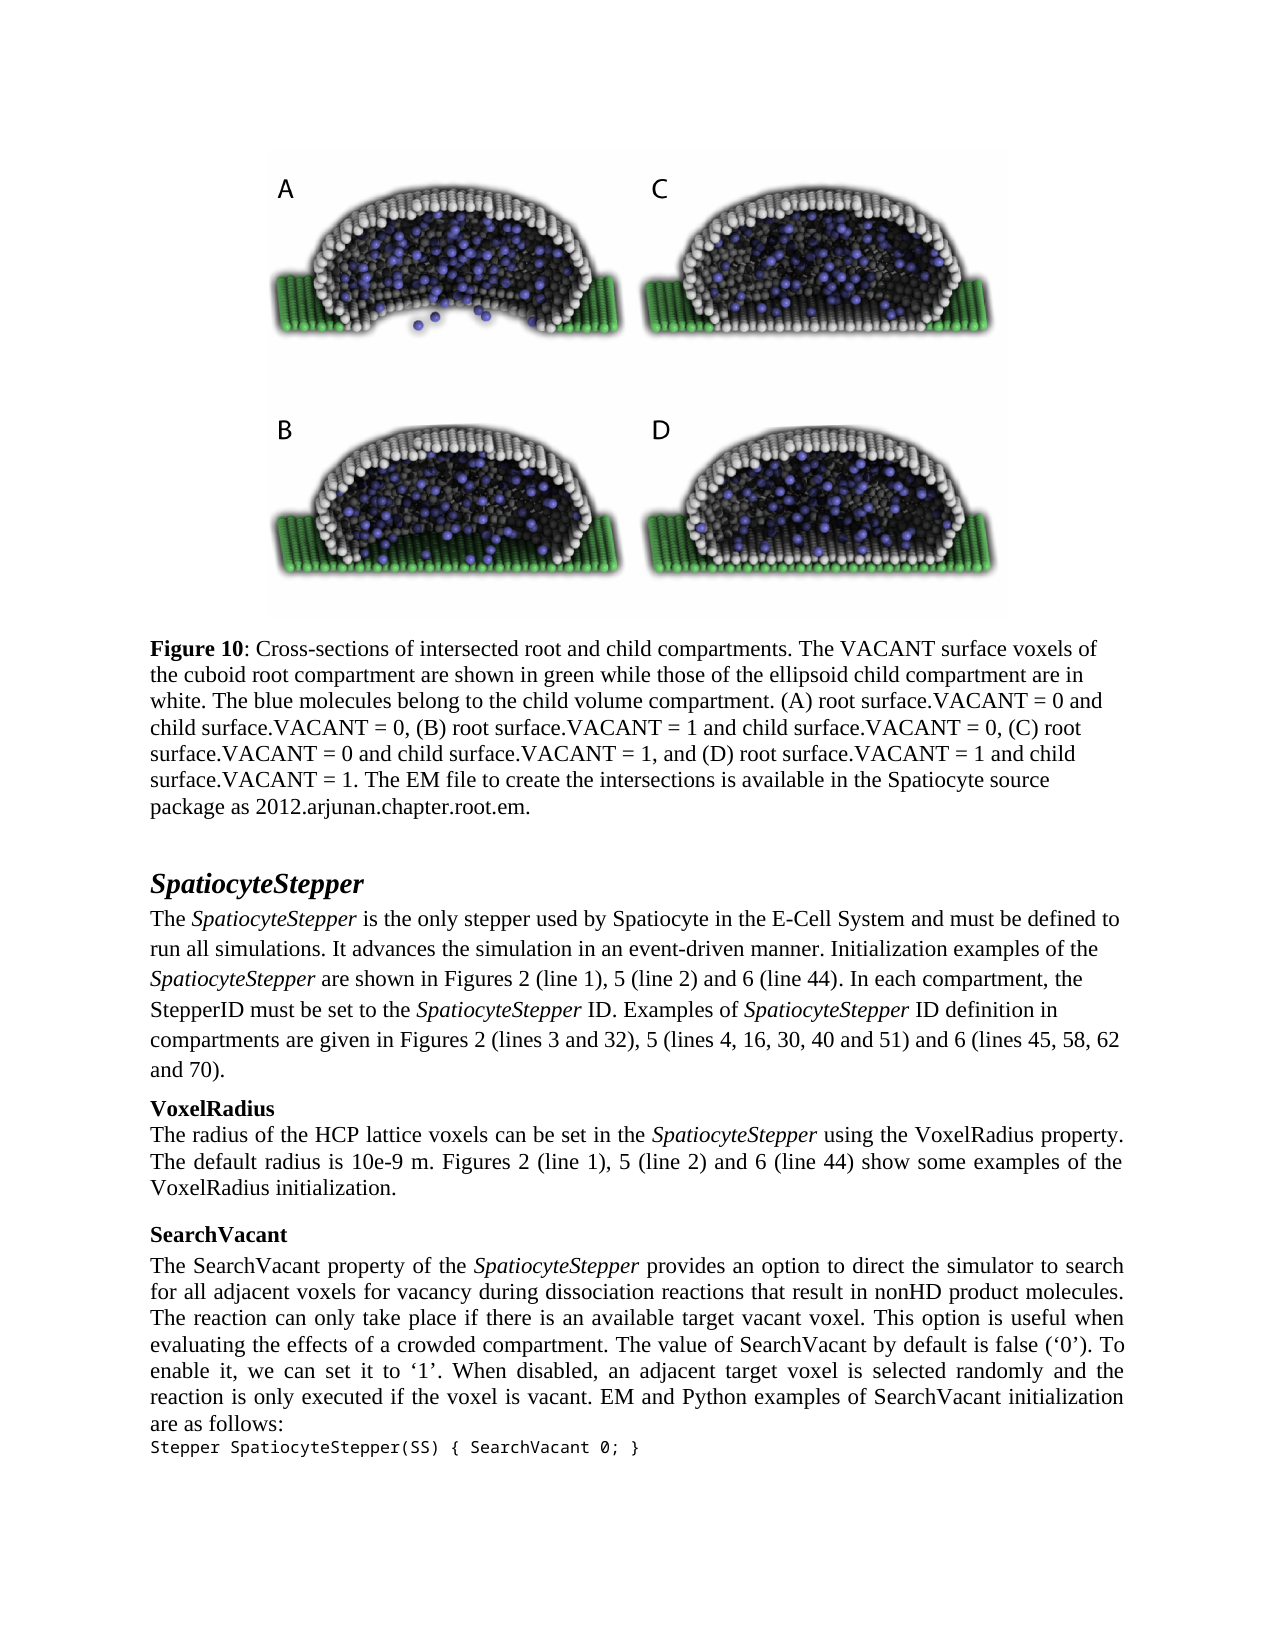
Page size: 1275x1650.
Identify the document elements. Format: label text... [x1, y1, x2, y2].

subtitle SearchVacant [150, 1221, 1125, 1248]
picture [268, 150, 1007, 618]
text VoxelRadius The radius of the HCP lattice voxels can be set in the SpatiocyteStepper using the VoxelRadius property. The default radius is 10e-9 m. Figures 2 (line 1), 5 (line 2) and 6 (line 44) show some examples of the VoxelRadius initialization. [150, 1095, 1125, 1201]
text Figure 10: Cross-sections of intersected root and child compartments. The VACANT surface voxels of the cuboid root compartment are shown in green while those of the ellipsoid child compartment are in white. The blue molecules belong to the child volume compartment. (A) root surface.VACANT = 0 and child surface.VACANT = 0, (B) root surface.VACANT = 1 and child surface.VACANT = 0, (C) root surface.VACANT = 0 and child surface.VACANT = 1, and (D) root surface.VACANT = 1 and child surface.VACANT = 1. The EM file to create the intersections is available in the Spatiocyte source package as 2012.arjunan.chapter.root.em. [150, 635, 1125, 819]
text The SearchVacant property of the SpatiocyteStepper provides an option to direct the simulator to search for all adjacent voxels for vacancy during dissociation reactions that result in nonHD product molecules. The reaction can only take place if there is an available target vacant voxel. This option is useful when evaluating the effects of a crowded compartment. The value of SearchVacant by default is false (‘0’). To enable it, we can set it to ‘1’. When disabled, an adjacent target voxel is selected randomly and the reaction is only executed if the voxel is vacant. EM and Python examples of SearchVacant initialization are as follows: [150, 1252, 1125, 1436]
text Stepper SpatiocyteStepper(SS) { SearchVacant 0; } [150, 1436, 1125, 1459]
text The SpatiocyteStepper is the only stepper used by Spatiocyte in the E-Cell System and must be defined to run all simulations. It advances the simulation in an event-driven manner. Initialization examples of the SpatiocyteStepper are shown in Figures 2 (line 1), 5 (line 2) and 6 (line 44). In each compartment, the StepperID must be set to the SpatiocyteStepper ID. Examples of SpatiocyteStepper ID definition in compartments are given in Figures 2 (lines 3 and 32), 5 (lines 4, 16, 30, 40 and 51) and 6 (lines 45, 58, 62 and 70). [150, 905, 1125, 1082]
subtitle SpatiocyteStepper [150, 866, 1125, 900]
